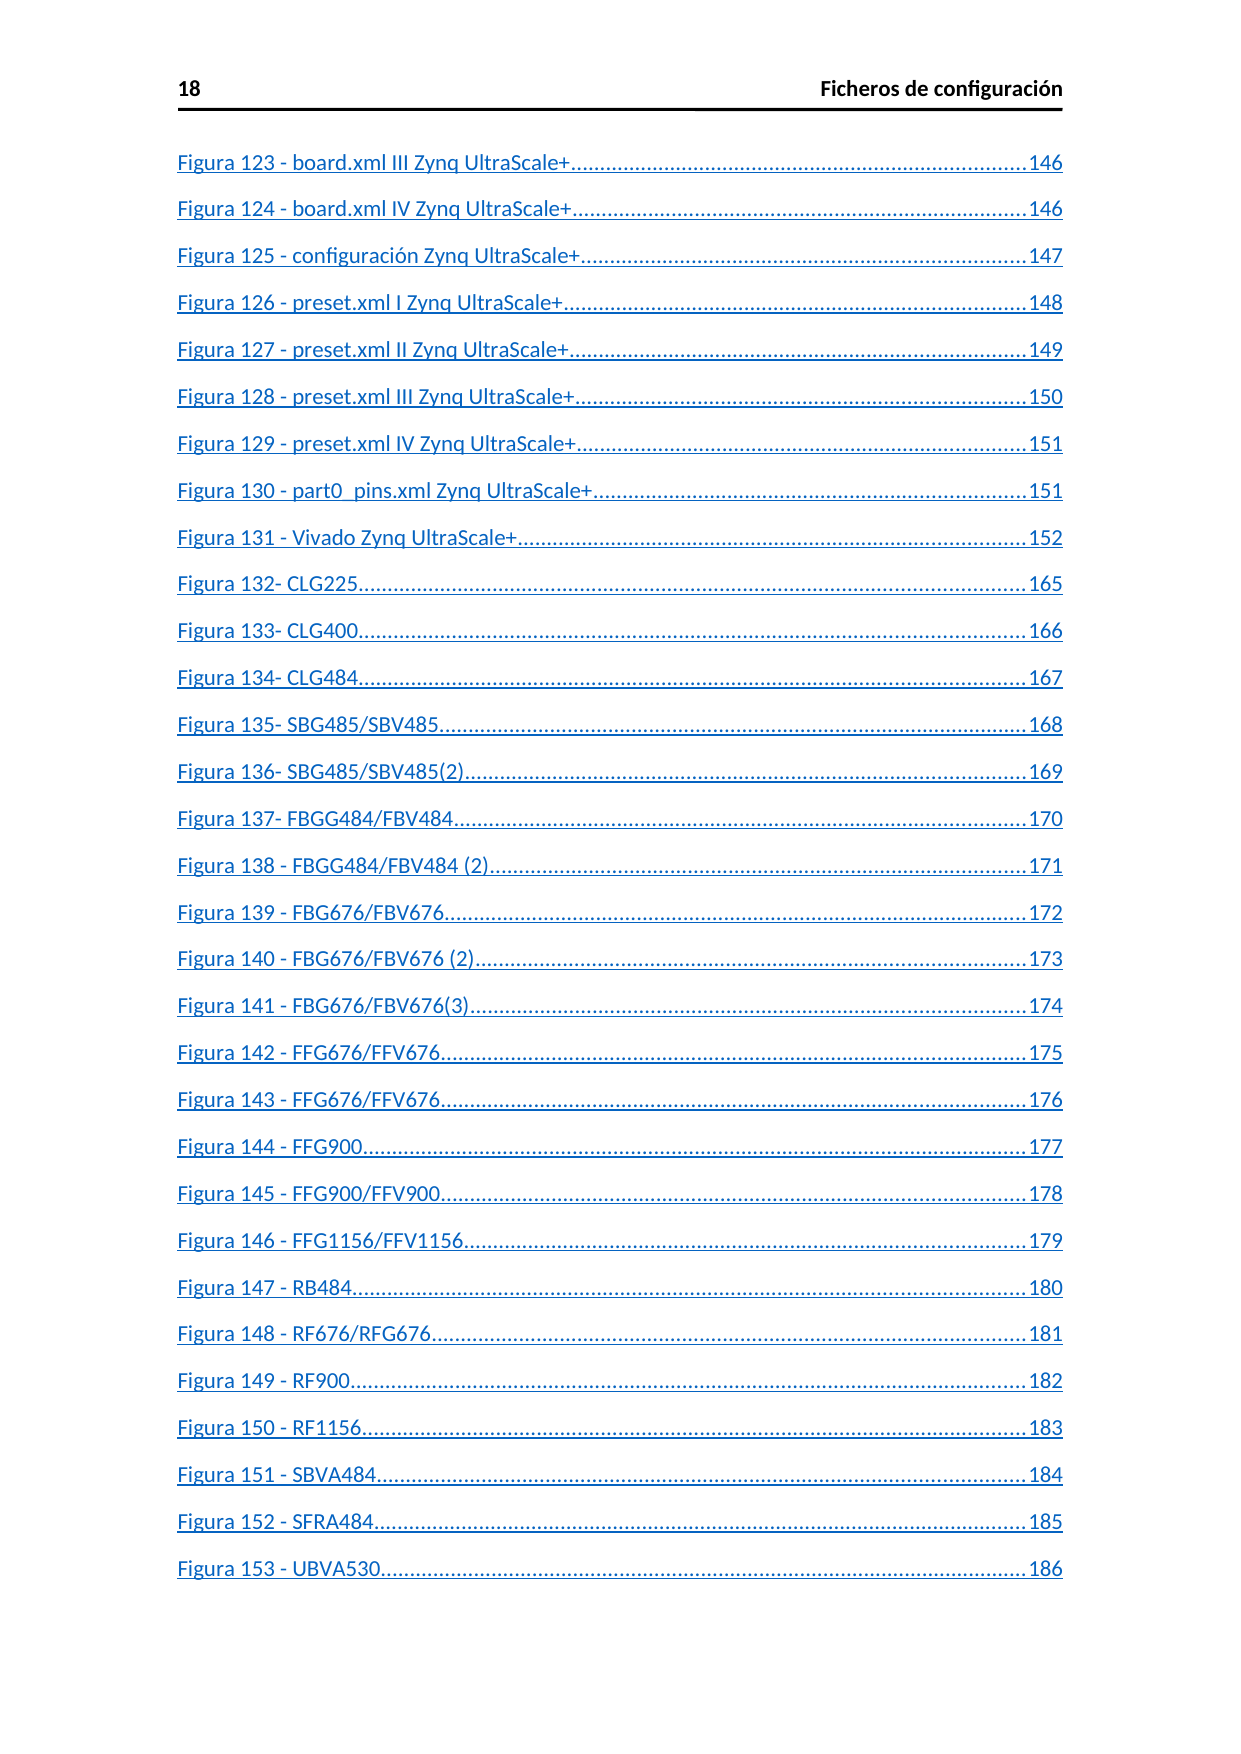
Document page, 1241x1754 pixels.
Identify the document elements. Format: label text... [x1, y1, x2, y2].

text Figura 139 - FBG676/FBV676 172 [177, 898, 1063, 922]
text Figura 137- FBGG484/FBV484 170 [177, 804, 1063, 828]
text Figura 131 - Vivado Zynq UltraScale+ 152 [177, 523, 1063, 547]
text Figura 132- CLG225 165 [177, 569, 1063, 594]
text Figura 145 - FFG900/FFV900 178 [177, 1179, 1063, 1203]
text Figura 135- SBG485/SBV485 168 [177, 710, 1063, 734]
text Figura 130 - part0_pins.xml Zynq UltraScale+ 151 [177, 476, 1063, 500]
text Figura 148 - RF676/RFG676 181 [177, 1319, 1063, 1344]
text Figura 150 - RF1156 183 [177, 1413, 1063, 1437]
text Figura 143 - FFG676/FFV676 176 [177, 1085, 1063, 1109]
text Figura 129 - preset.xml IV Zynq UltraScale+ 151 [177, 429, 1063, 453]
text Figura 134- CLG484 167 [177, 663, 1063, 687]
text Figura 126 - preset.xml I Zynq UltraScale+ 148 [177, 288, 1063, 312]
text Figura 141 - FBG676/FBV676(3) 174 [177, 991, 1063, 1016]
text Figura 144 - FFG900 177 [177, 1132, 1063, 1156]
text Figura 138 - FBGG484/FBV484 (2) 171 [177, 851, 1063, 875]
text Figura 136- SBG485/SBV485(2) 169 [177, 757, 1063, 781]
text Figura 140 - FBG676/FBV676 (2) 173 [177, 944, 1063, 969]
text Figura 142 - FFG676/FFV676 175 [177, 1038, 1063, 1062]
text Figura 152 - SFRA484 185 [177, 1507, 1063, 1531]
text Figura 127 - preset.xml II Zynq UltraScale+ 149 [177, 335, 1063, 359]
text Figura 125 - configuración Zynq UltraScale+ 147 [177, 241, 1063, 266]
text Figura 147 - RB484 180 [177, 1273, 1063, 1297]
text Figura 146 - FFG1156/FFV1156 179 [177, 1226, 1063, 1250]
text Figura 153 - UBVA530 186 [177, 1554, 1063, 1578]
text Figura 151 - SBVA484 184 [177, 1460, 1063, 1484]
text Figura 149 - RF900 182 [177, 1366, 1063, 1391]
text Figura 133- CLG400 166 [177, 616, 1063, 641]
text Figura 123 - board.xml III Zynq UltraScale+ 146 [177, 148, 1063, 172]
text Figura 124 - board.xml IV Zynq UltraScale+ 146 [177, 194, 1063, 219]
text Figura 128 - preset.xml III Zynq UltraScale+ 150 [177, 382, 1063, 406]
